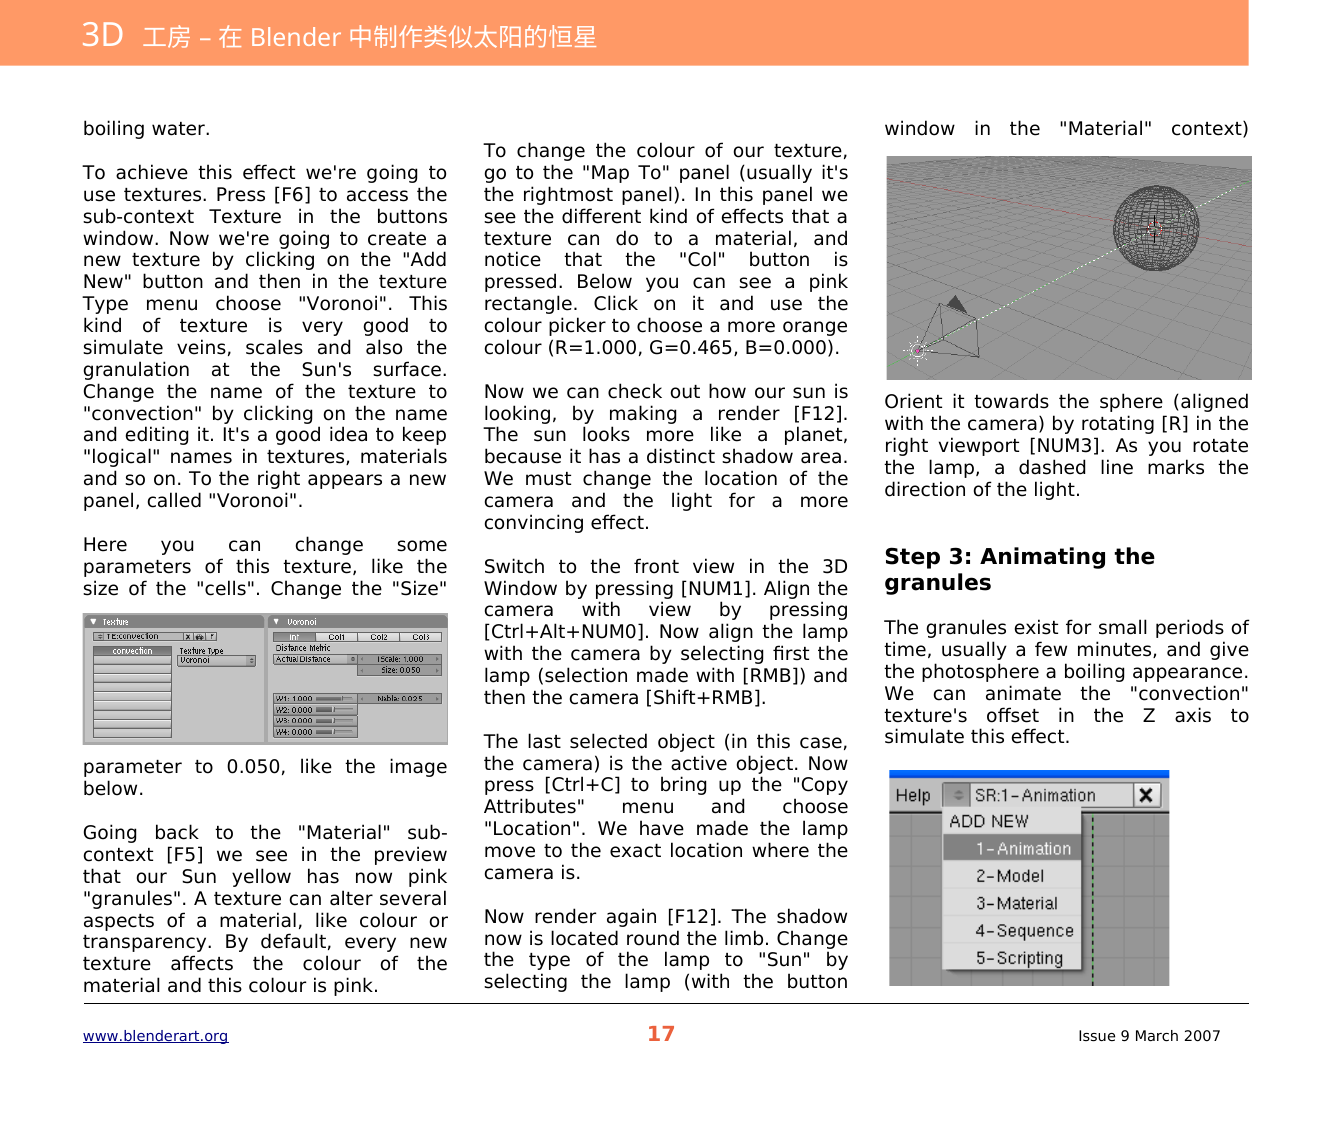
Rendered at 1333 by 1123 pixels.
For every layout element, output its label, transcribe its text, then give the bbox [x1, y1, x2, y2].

text parameter to 0.050, like the image below. [83, 745, 448, 800]
picture [82, 613, 448, 745]
text Step 3: Animating the granules [884, 522, 1249, 595]
text To achieve this effect we're going to use textures. Press [F6] to access the sub-context Texture in the buttons window. Now we're going to create a new texture by clicking on the "Add New" button and then in the texture Type menu choose "Voronoi". This kind of texture is very good to simulate veins, scales and also the granulation at the Sun's surface. Change the name of the texture to "convection" by clicking on the name and editing it. It's a good idea to keep "logical" names in textures, materials and so on. To the right appears a new panel, called "Voronoi". [83, 162, 448, 512]
text To change the colour of our texture, go to the "Map To" panel (usually it's the rightmost panel). In this panel we see the different kind of effects that a texture can do to a material, and notice that the "Col" button is pressed. Below you can see a pink rectangle. Click on it and use the colour picker to choose a more orange colour (R=1.000, G=0.465, B=0.000). [483, 140, 849, 359]
text Now render again [F12]. The shadow now is located round the limb. Change the type of the lamp to "Sun" by selecting the lamp (with the button [483, 884, 849, 993]
text The last selected object (in this case, the camera) is the active object. Now press [Ctrl+C] to bring up the "Copy Attributes" menu and choose "Location". We have made the lamp move to the exact location where the camera is. [483, 731, 849, 884]
text The granules exist for small periods of time, usually a few minutes, and give the photosphere a boiling appearance. We can animate the "convection" texture's offset in the Z axis to simulate this effect. [884, 595, 1249, 748]
text boiling water. [83, 118, 448, 140]
picture [889, 770, 1170, 986]
text [884, 748, 1249, 770]
text window in the "Material" context) Orient it towards the sphere (aligned with the camera) by rotating [R] in the right viewport [NUM3]. As you rotate the lamp, a dashed line marks the direction of the light. [884, 118, 1249, 500]
text Here you can change some parameters of this texture, like the size of the "cells". Change the "Size" [83, 534, 448, 613]
picture [886, 156, 1252, 380]
text Switch to the front view in the 3D Window by pressing [NUM1]. Align the camera with view by pressing [Ctrl+Alt+NUM0]. Now align the lamp with the camera by selecting first the lamp (selection made with [RMB]) and then the camera [Shift+RMB]. [483, 534, 849, 709]
text Now we can check out how our sun is looking, by making a render [F12]. The sun looks more like a planet, because it has a distinct shadow area. We must change the location of the camera and the light for a more convincing effect. [483, 359, 849, 534]
text Going back to the "Material" sub-context [F5] we see in the preview that our Sun yellow has now pink "granules". A texture can alter several aspects of a material, like colour or transparency. By default, every new texture affects the colour of the material and this colour is pink. [83, 822, 448, 997]
